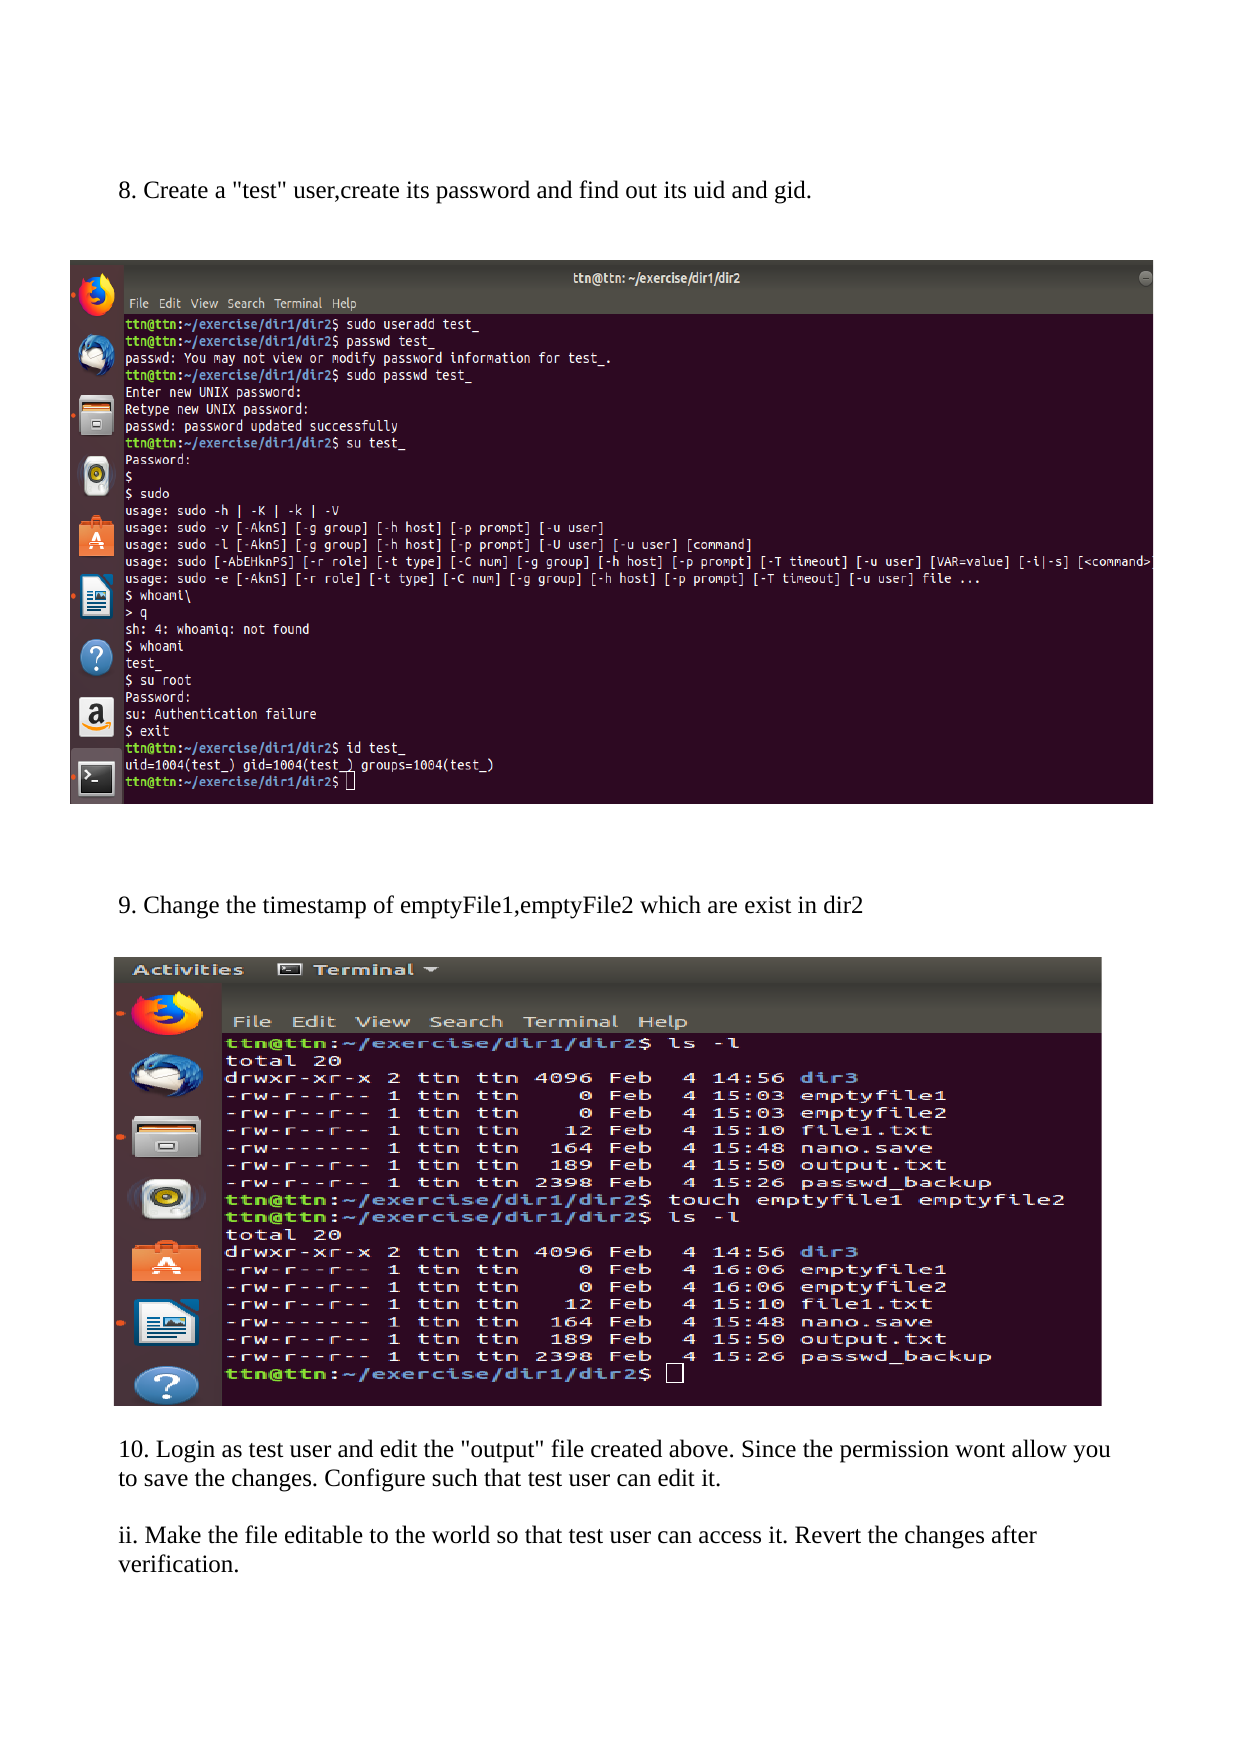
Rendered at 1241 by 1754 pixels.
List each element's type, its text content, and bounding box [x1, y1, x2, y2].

picture [70, 260, 1154, 804]
text 10. Login as test user and edit the "output" file created above. Since the permission wont allow you to save the changes. Configure such that test user can edit it. [118, 1434, 1122, 1491]
text 8. Create a "test" user,create its password and find out its uid and gid. [118, 176, 1122, 204]
text ii. Make the file editable to the world so that test user can access it. Revert the changes after [118, 1520, 1122, 1549]
text verification. [118, 1549, 1122, 1578]
text 9. Change the timestamp of emptyFile1,emptyFile2 which are exist in dir2 [118, 890, 1122, 919]
